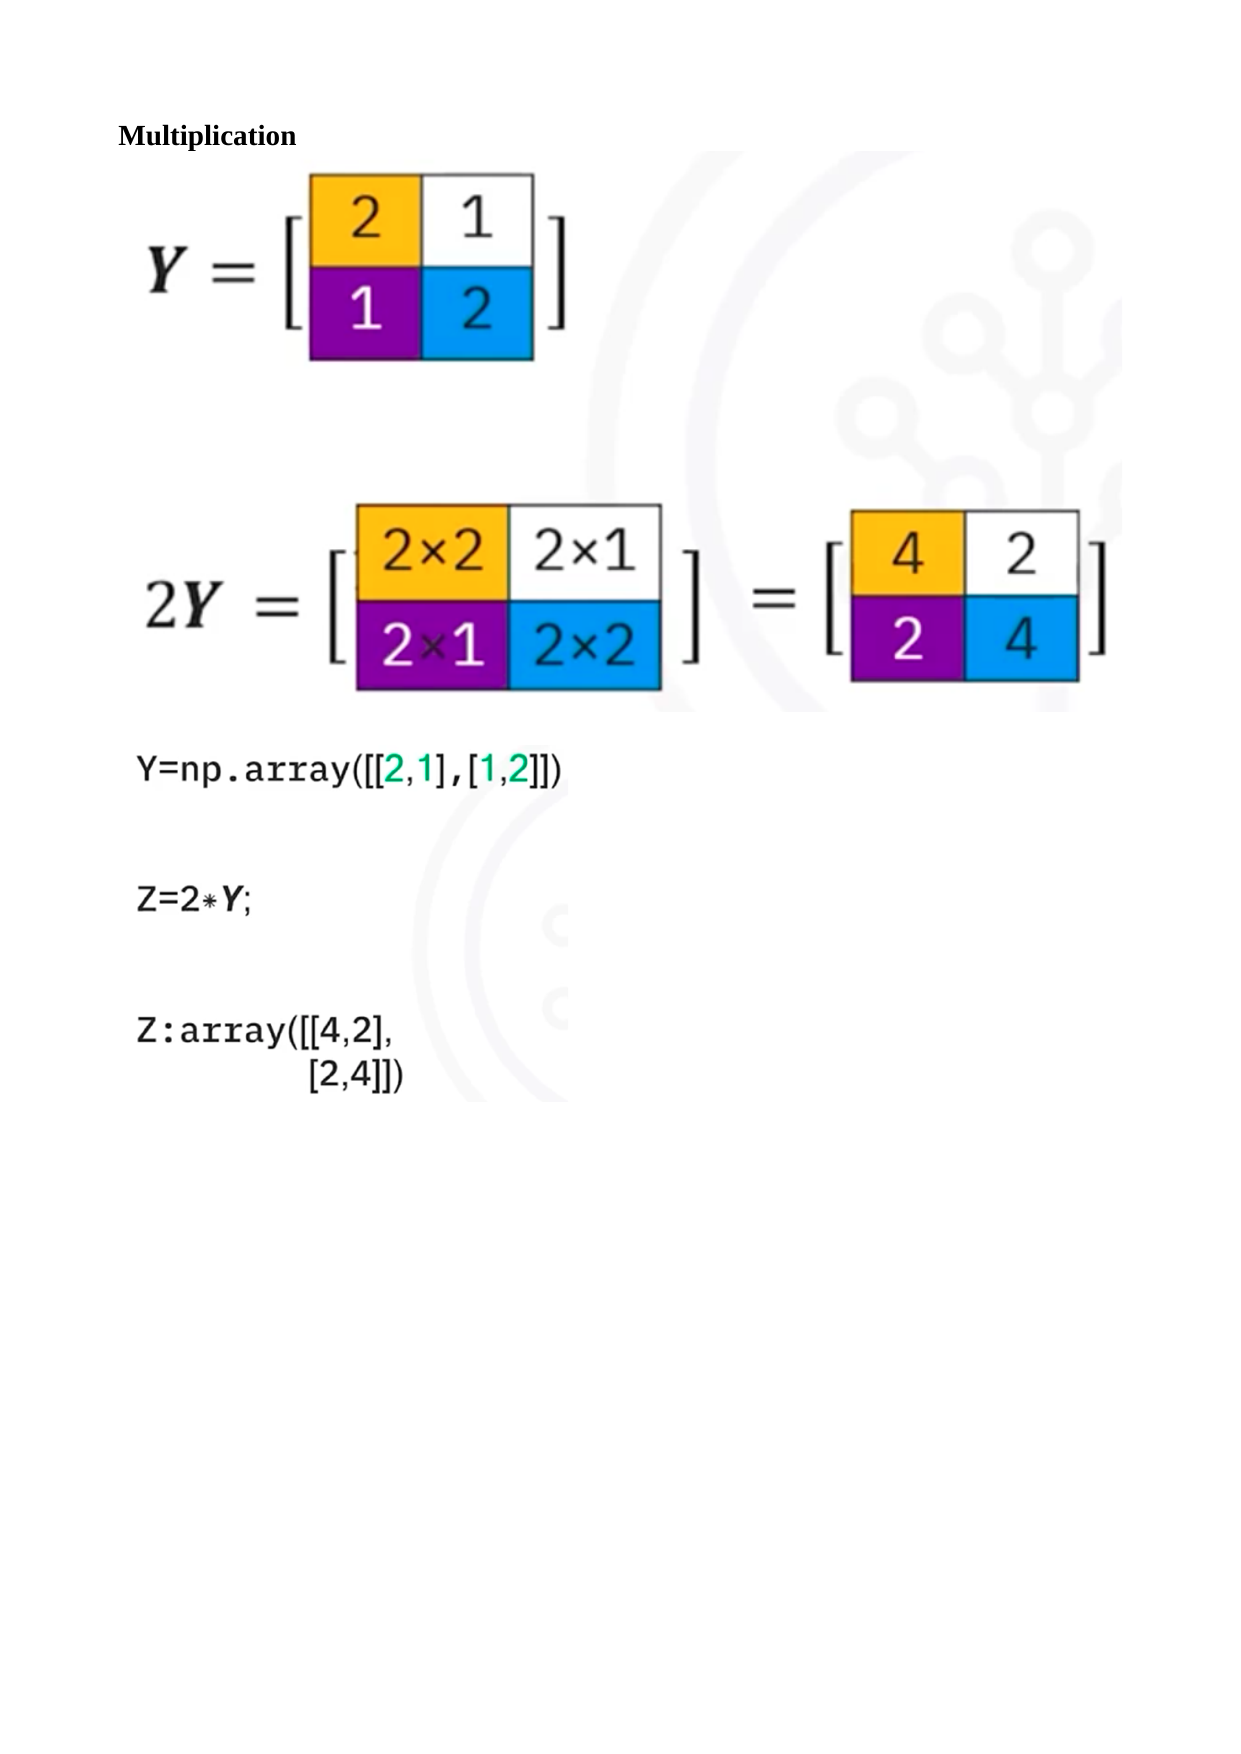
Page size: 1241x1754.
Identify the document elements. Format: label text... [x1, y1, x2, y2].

picture [118, 745, 569, 1102]
picture [118, 151, 1123, 712]
text Multiplication [118, 118, 1122, 151]
